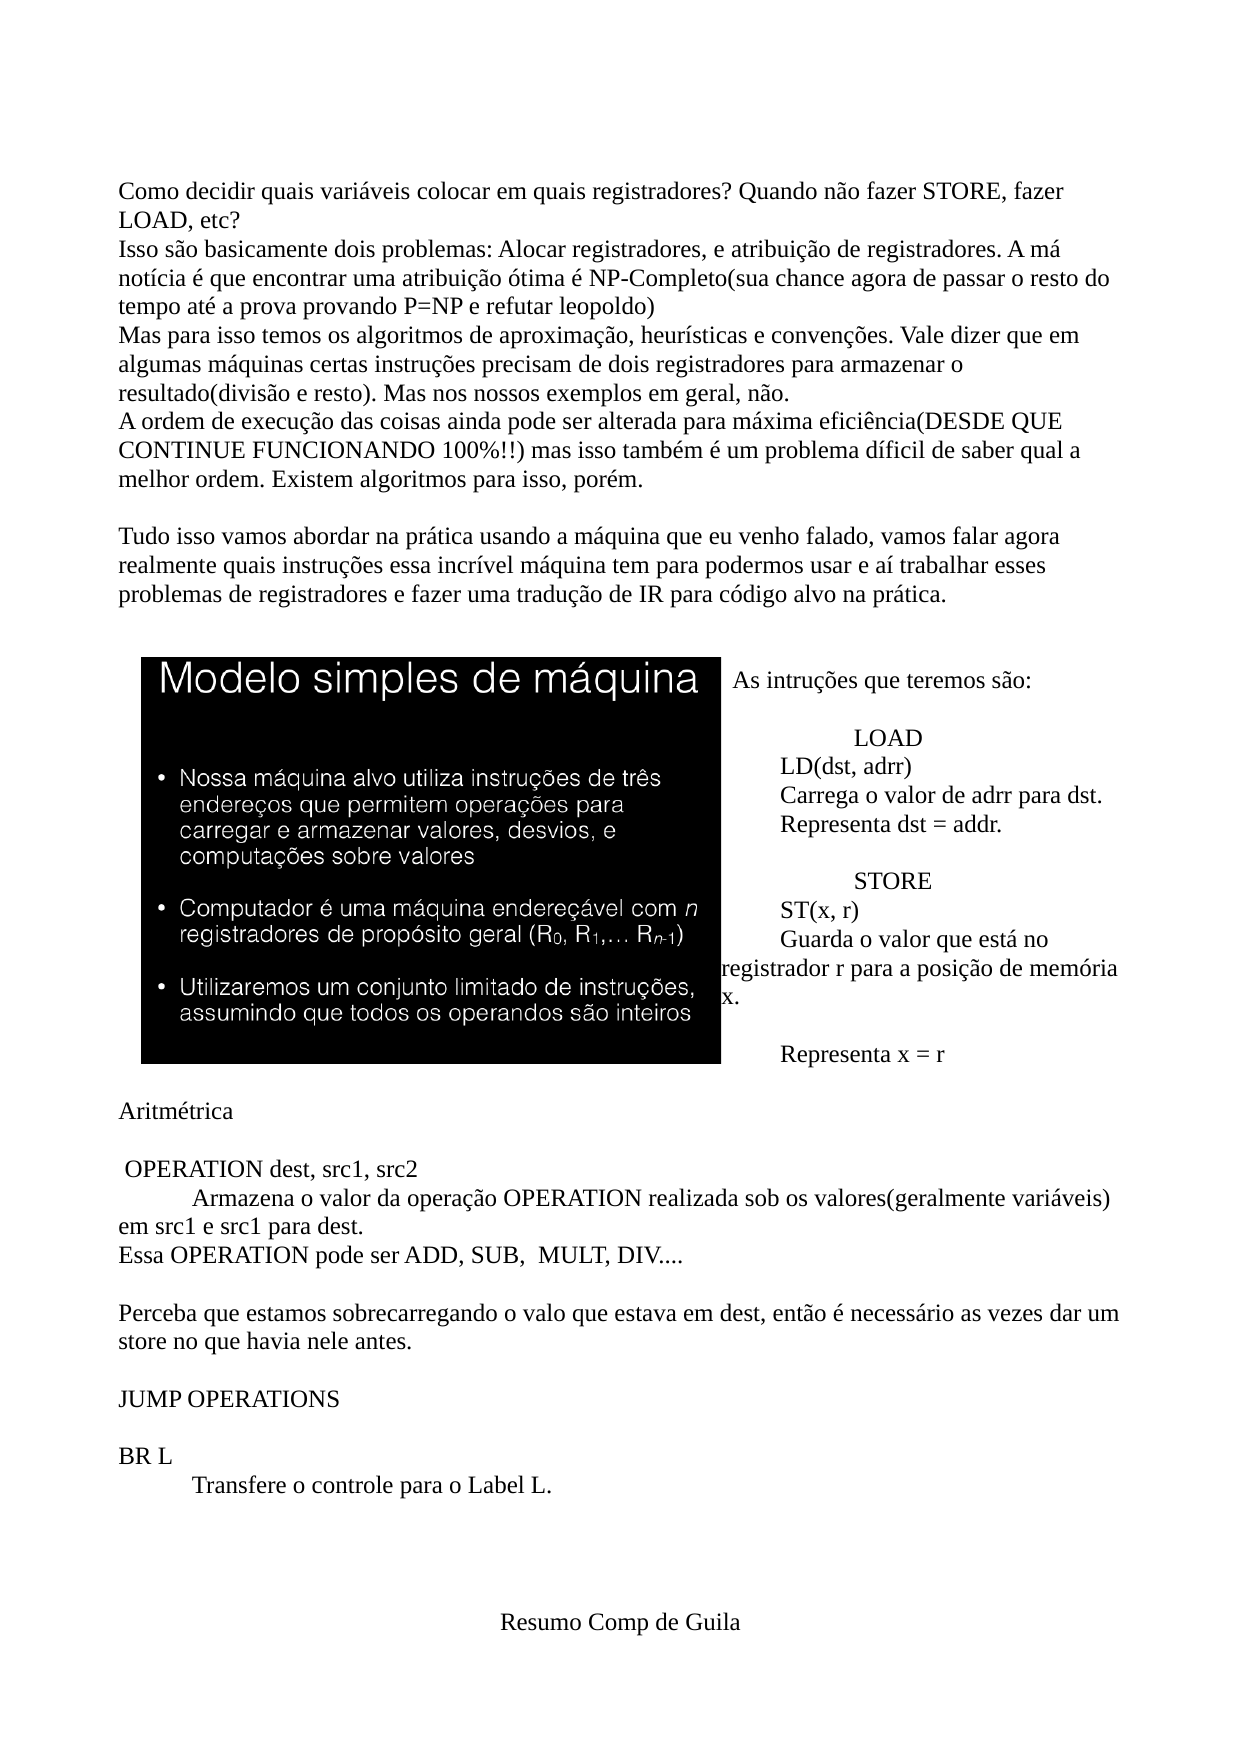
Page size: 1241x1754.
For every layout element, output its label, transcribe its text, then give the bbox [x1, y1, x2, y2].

text Representa x = r [118, 1039, 1122, 1068]
text Perceba que estamos sobrecarregando o valo que estava em dest, então é necessário as vezes dar um store no que havia nele antes. [118, 1298, 1122, 1355]
text ST(x, r) [722, 895, 1122, 924]
text [118, 780, 141, 809]
text Tudo isso vamos abordar na prática usando a máquina que eu venho falado, vamos falar agora realmente quais instruções essa incrível máquina tem para podermos usar e aí trabalhar esses problemas de registradores e fazer uma tradução de IR para código alvo na prática. [118, 521, 1122, 608]
text Transfere o controle para o Label L. [118, 1470, 1122, 1499]
text STORE [722, 866, 1122, 895]
text [118, 751, 141, 780]
text Como decidir quais variáveis colocar em quais registradores? Quando não fazer STORE, fazer LOAD, etc? [118, 176, 1122, 234]
text Carrega o valor de adrr para dst. [722, 780, 1122, 809]
text [118, 895, 141, 924]
picture [141, 657, 722, 1064]
text Armazena o valor da operação OPERATION realizada sob os valores(geralmente variáveis) em src1 e src1 para dest. [118, 1183, 1122, 1240]
text [118, 723, 141, 751]
text JUMP OPERATIONS [118, 1384, 1122, 1413]
text Isso são basicamente dois problemas: Alocar registradores, e atribuição de registradores. A má notícia é que encontrar uma atribuição ótima é NP-Completo(sua chance agora de passar o resto do tempo até a prova provando P=NP e refutar leopoldo) [118, 234, 1122, 320]
text LOAD [722, 723, 1122, 751]
text OPERATION dest, src1, src2 [118, 1154, 1122, 1183]
text [118, 809, 141, 838]
text BR L [118, 1441, 1122, 1470]
text Aritmétrica [118, 1096, 1122, 1125]
text As intruções que teremos são: [722, 665, 1122, 694]
text [118, 924, 141, 1010]
text Representa dst = addr. [722, 809, 1122, 838]
text Guarda o valor que está no registrador r para a posição de memória x. [722, 924, 1122, 1010]
text A ordem de execução das coisas ainda pode ser alterada para máxima eficiência(DESDE QUE CONTINUE FUNCIONANDO 100%!!) mas isso também é um problema díficil de saber qual a melhor ordem. Existem algoritmos para isso, porém. [118, 406, 1122, 493]
text Essa OPERATION pode ser ADD, SUB, MULT, DIV.... [118, 1240, 1122, 1269]
text LD(dst, adrr) [722, 751, 1122, 780]
text [118, 866, 141, 895]
text Mas para isso temos os algoritmos de aproximação, heurísticas e convenções. Vale dizer que em algumas máquinas certas instruções precisam de dois registradores para armazenar o resultado(divisão e resto). Mas nos nossos exemplos em geral, não. [118, 320, 1122, 406]
text [118, 665, 141, 694]
